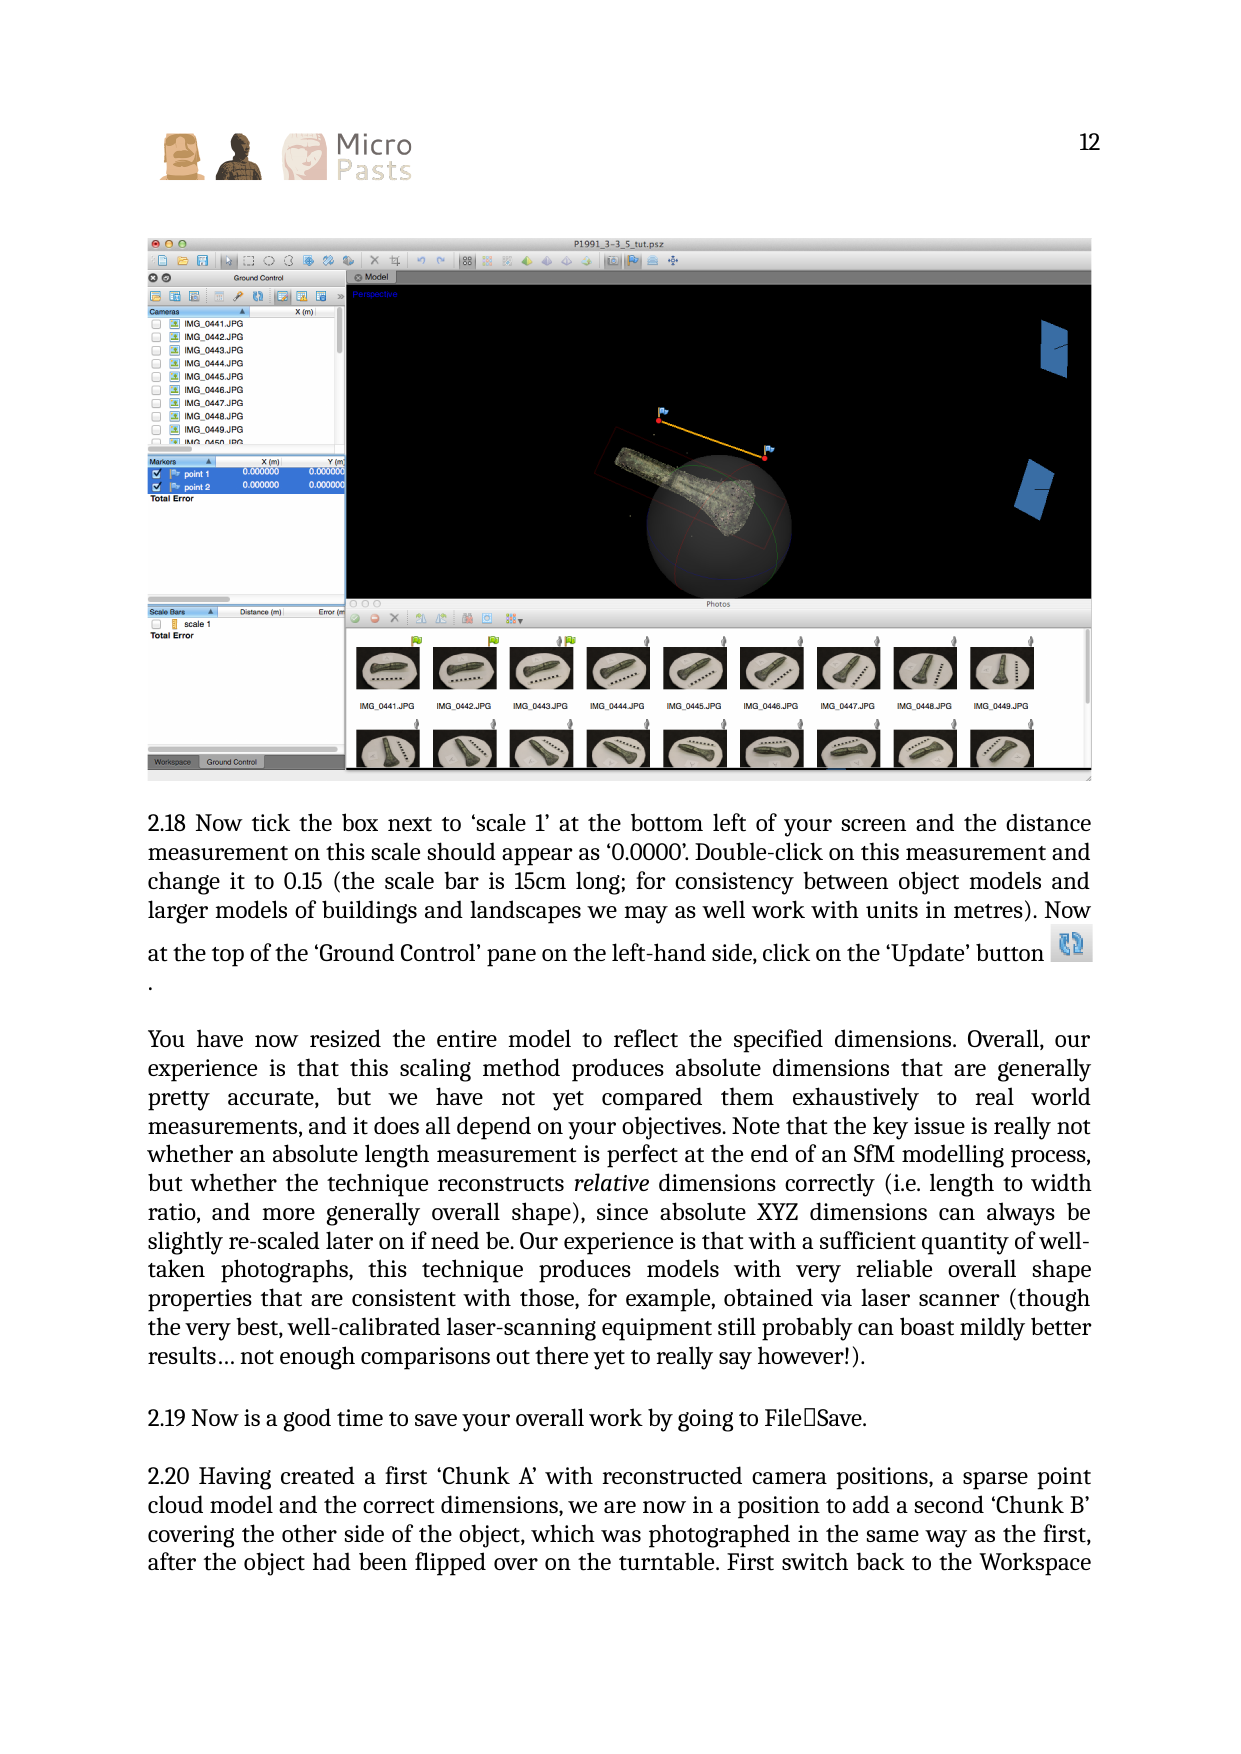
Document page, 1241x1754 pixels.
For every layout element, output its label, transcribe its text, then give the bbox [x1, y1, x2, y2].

text You have now resized the entire model to reflect the specified dimensions. Overall, our experience is that this scaling method produces absolute dimensions that are generally pretty accurate, but we have not yet compared them exhaustively to real world measurements, and it does all depend on your objectives. Note that the key issue is really not whether an absolute length measurement is perfect at the end of an SfM modelling process, but whether the technique reconstructs relative dimensions correctly (i.e. length to width ratio, and more generally overall shape), since absolute XYZ dimensions can always be slightly re-scaled later on if need be. Our experience is that with a sufficient quantity of well-taken photographs, this technique produces models with very reliable overall shape properties that are consistent with those, for example, obtained via laser scanner (though the very best, well-calibrated laser-scanning equipment still probably can boast mildly better results… not enough comparisons out there yet to really say however!). [148, 1025, 1092, 1370]
picture [147, 238, 1092, 781]
text 2.18 Now tick the box next to ‘scale 1’ at the bottom left of your screen and the distance measurement on this scale should appear as ‘0.0000’. Double-click on this measurement and change it to 0.15 (the scale bar is 15cm long; for consistency between object models and larger models of buildings and landscapes we may as well work with units in metres). Now at the top of the ‘Ground Control’ pane on the left-hand side, click on the ‘Update’ button . [148, 809, 1092, 997]
picture [147, 131, 423, 182]
text 2.20 Having created a first ‘Chunk A’ with reconstructed camera positions, a sparse point cloud model and the correct dimensions, we are now in a position to add a second ‘Chunk B’ covering the other side of the object, which was photographed in the same way as the first, after the object had been flipped over on the turntable. First switch back to the Workspace [148, 1462, 1092, 1577]
picture [1050, 924, 1093, 962]
text 2.19 Now is a good time to save your overall work by going to FileSave. [148, 1399, 1092, 1433]
